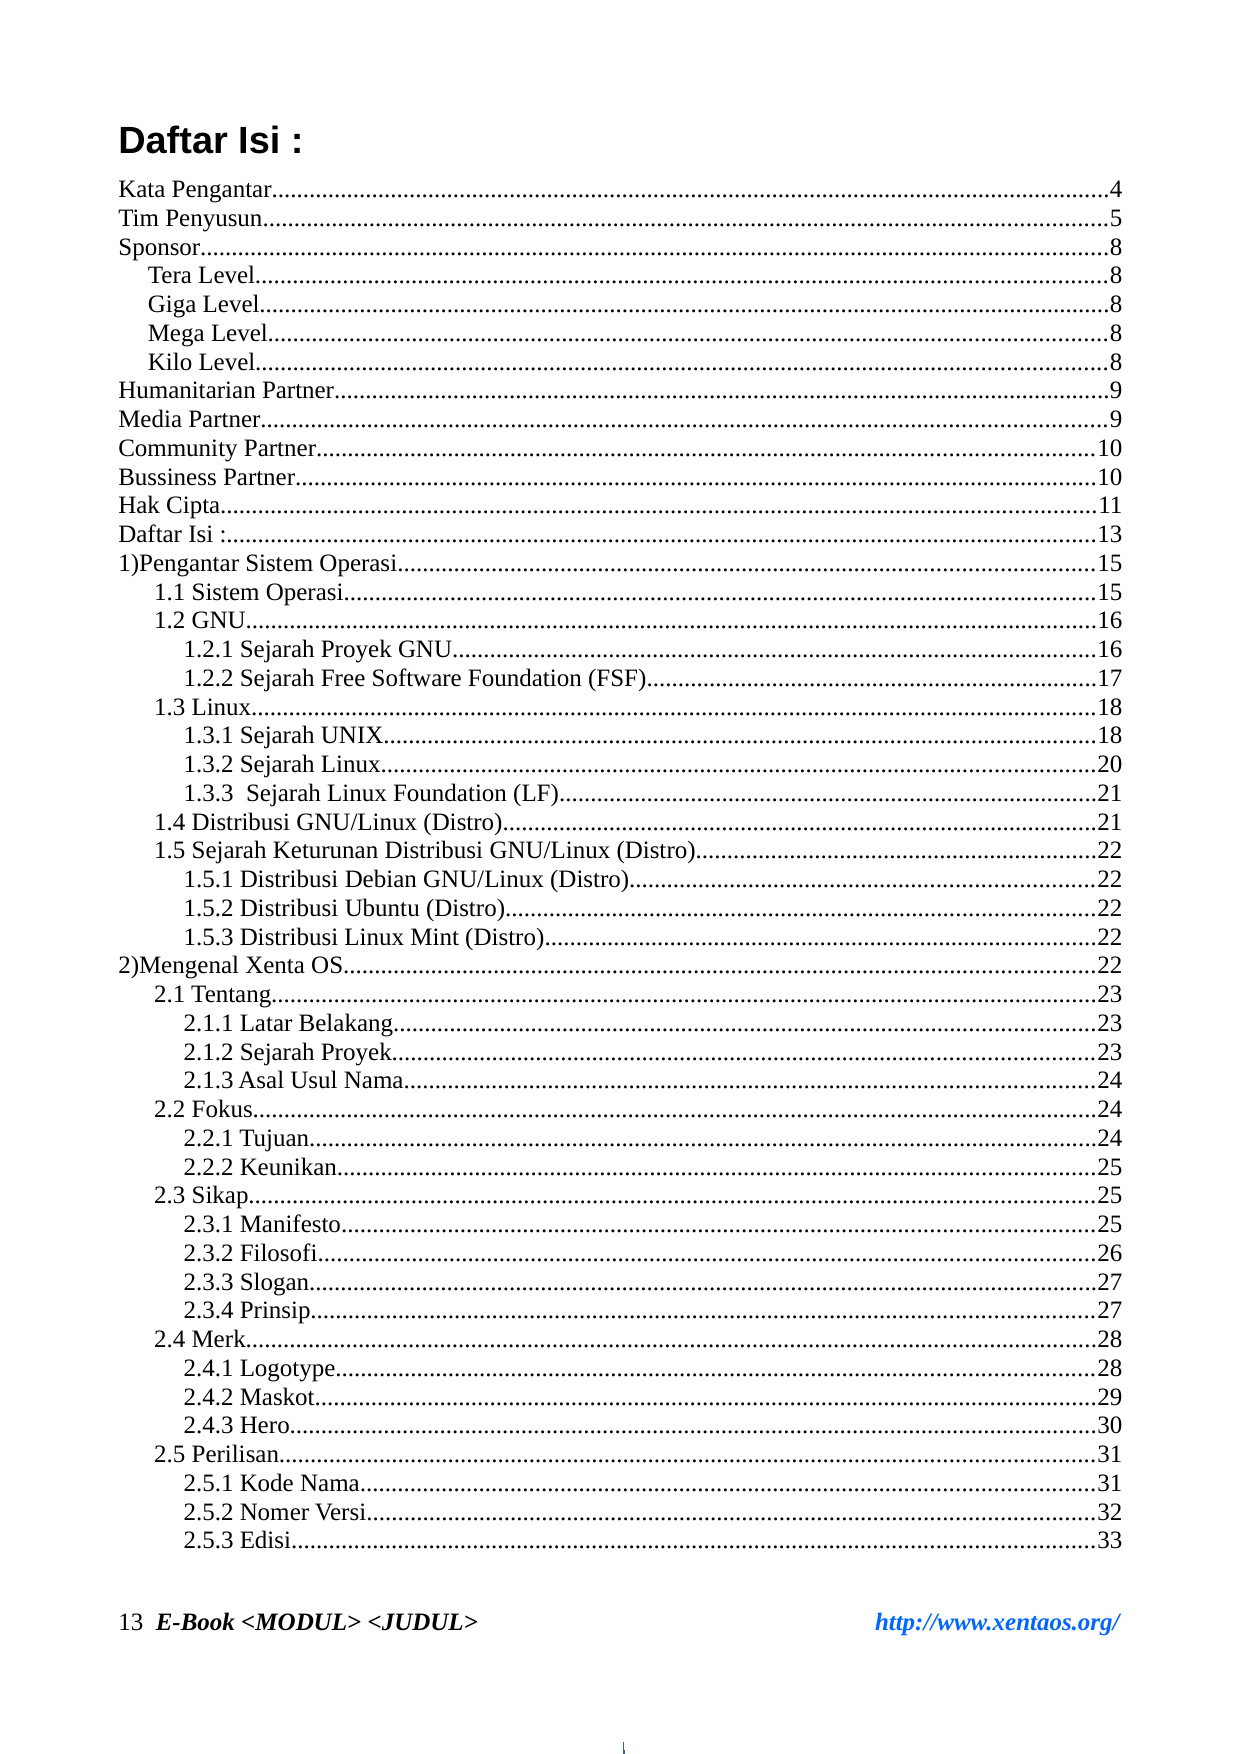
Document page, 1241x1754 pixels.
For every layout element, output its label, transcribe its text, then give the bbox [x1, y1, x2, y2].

text 1)Pengantar Sistem Operasi 15 [118, 548, 1122, 577]
text 2.2.2 Keunikan 25 [177, 1152, 1122, 1181]
text 2.5.1 Kode Nama 31 [177, 1468, 1122, 1497]
text 2.1.2 Sejarah Proyek 23 [177, 1037, 1122, 1066]
text Kata Pengantar 4 [118, 174, 1122, 203]
text 1.3.3 Sejarah Linux Foundation (LF) 21 [177, 778, 1122, 807]
text Kilo Level 8 [148, 347, 1122, 376]
text Sponsor 8 [118, 232, 1122, 261]
text Hak Cipta 11 [118, 491, 1122, 519]
text Daftar Isi : 13 [118, 519, 1122, 548]
text 2.5 Perilisan 31 [148, 1439, 1122, 1468]
text 2.1 Tentang 23 [148, 979, 1122, 1008]
text Humanitarian Partner 9 [118, 376, 1122, 404]
text 1.4 Distribusi GNU/Linux (Distro) 21 [148, 807, 1122, 836]
text 2)Mengenal Xenta OS 22 [118, 951, 1122, 979]
subtitle Daftar Isi : [118, 118, 1122, 162]
text Giga Level 8 [148, 289, 1122, 318]
text 1.3.2 Sejarah Linux 20 [177, 749, 1122, 778]
text 1.2.2 Sejarah Free Software Foundation (FSF) 17 [177, 663, 1122, 692]
text 2.2.1 Tujuan 24 [177, 1123, 1122, 1152]
text 1.2.1 Sejarah Proyek GNU 16 [177, 634, 1122, 663]
text Bussiness Partner 10 [118, 462, 1122, 491]
text 2.5.3 Edisi 33 [177, 1526, 1122, 1554]
text 2.1.3 Asal Usul Nama 24 [177, 1066, 1122, 1094]
text 1.1 Sistem Operasi 15 [148, 577, 1122, 606]
text Media Partner 9 [118, 404, 1122, 433]
text 2.3 Sikap 25 [148, 1181, 1122, 1209]
text Tim Penyusun 5 [118, 203, 1122, 232]
text 2.4.2 Maskot 29 [177, 1382, 1122, 1411]
text 2.2 Fokus 24 [148, 1094, 1122, 1123]
text 1.3.1 Sejarah UNIX 18 [177, 721, 1122, 749]
text 1.5.2 Distribusi Ubuntu (Distro) 22 [177, 893, 1122, 922]
text 2.5.2 Nomer Versi 32 [177, 1497, 1122, 1526]
text Tera Level 8 [148, 261, 1122, 289]
text Community Partner 10 [118, 433, 1122, 462]
text 2.4.3 Hero 30 [177, 1411, 1122, 1439]
text 1.2 GNU 16 [148, 606, 1122, 634]
text 1.5.3 Distribusi Linux Mint (Distro) 22 [177, 922, 1122, 951]
text 2.3.1 Manifesto 25 [177, 1209, 1122, 1238]
text 2.4 Merk 28 [148, 1324, 1122, 1353]
text 2.3.2 Filosofi 26 [177, 1238, 1122, 1267]
text 2.3.3 Slogan 27 [177, 1267, 1122, 1296]
text 1.5 Sejarah Keturunan Distribusi GNU/Linux (Distro) 22 [148, 836, 1122, 864]
text 1.3 Linux 18 [148, 692, 1122, 721]
text 2.1.1 Latar Belakang 23 [177, 1008, 1122, 1037]
text 2.4.1 Logotype 28 [177, 1353, 1122, 1382]
text 1.5.1 Distribusi Debian GNU/Linux (Distro) 22 [177, 864, 1122, 893]
text Mega Level 8 [148, 318, 1122, 347]
text 2.3.4 Prinsip 27 [177, 1296, 1122, 1324]
